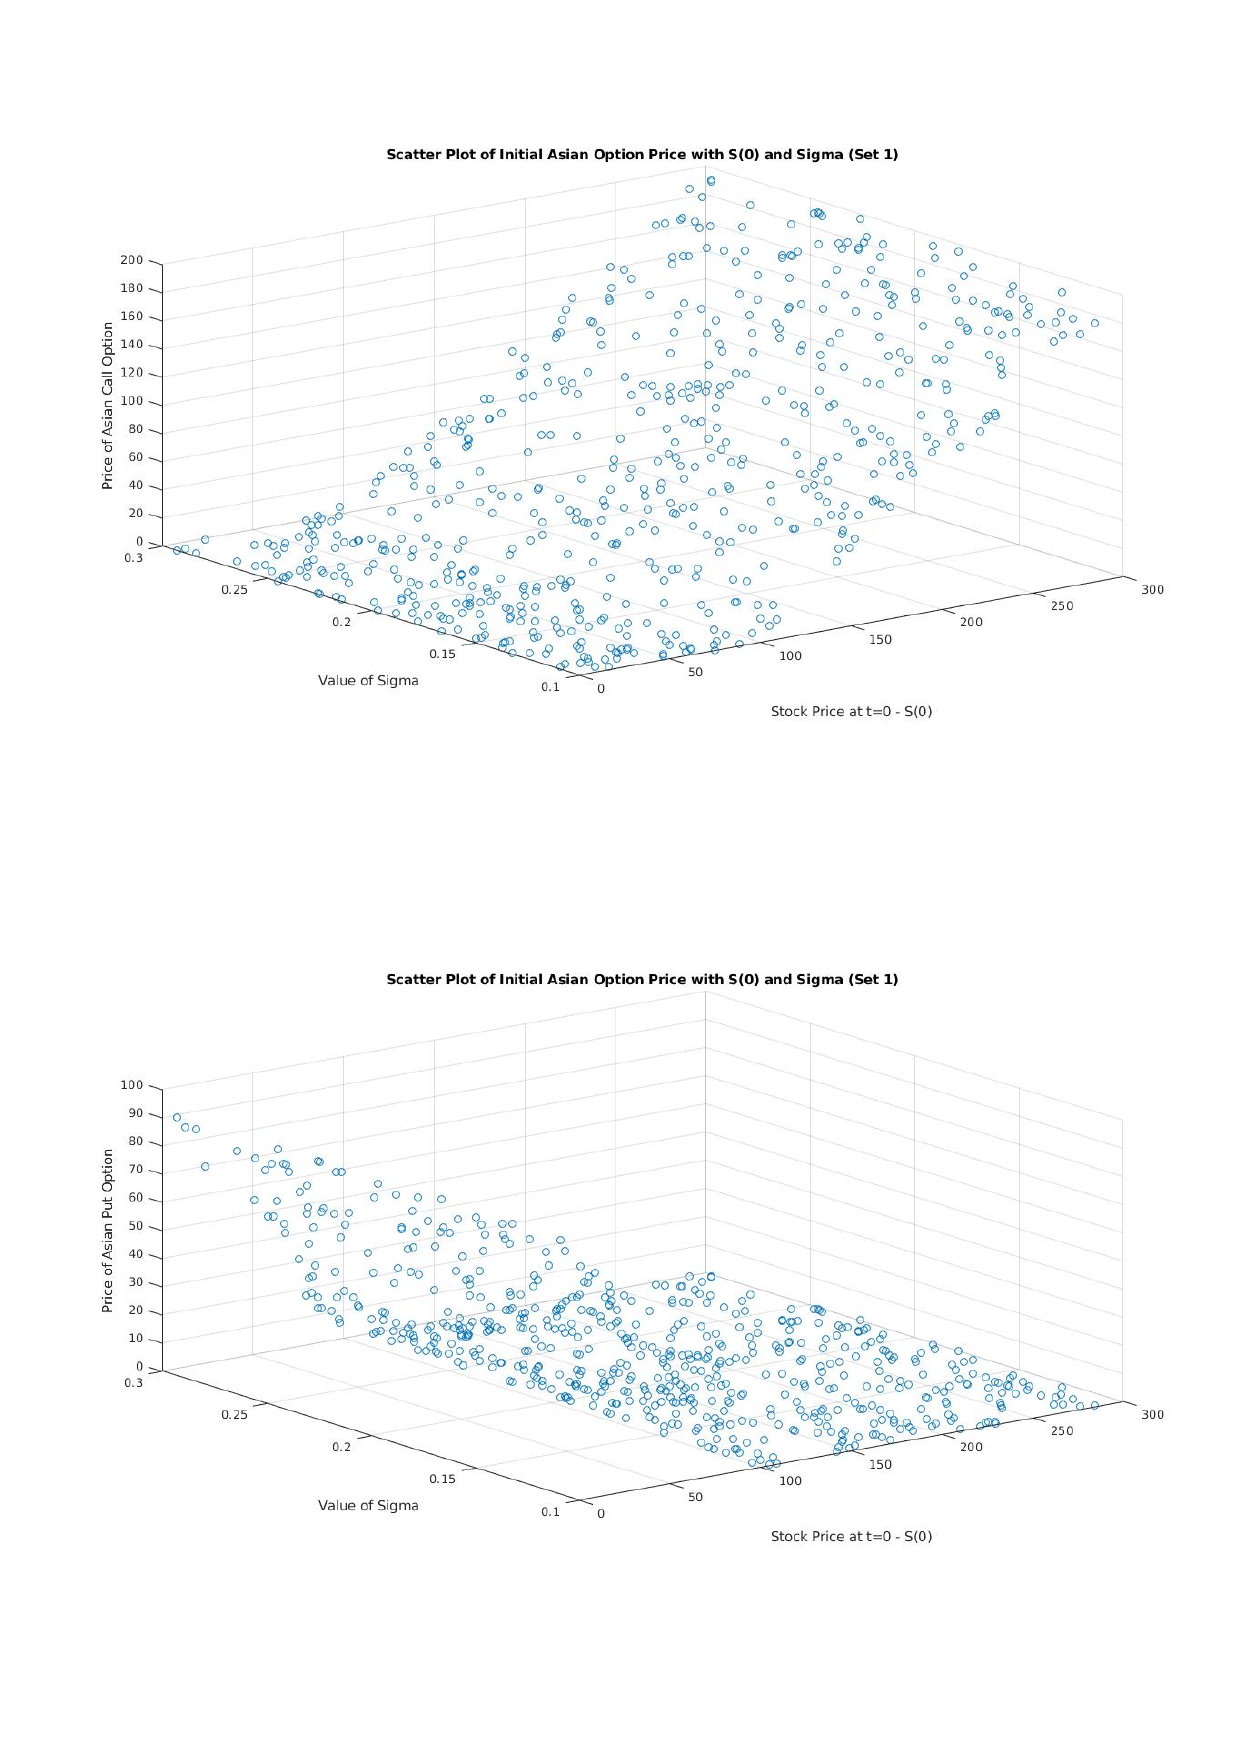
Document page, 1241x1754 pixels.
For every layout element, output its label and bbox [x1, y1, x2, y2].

picture [0, 943, 1241, 1569]
picture [0, 118, 1241, 744]
